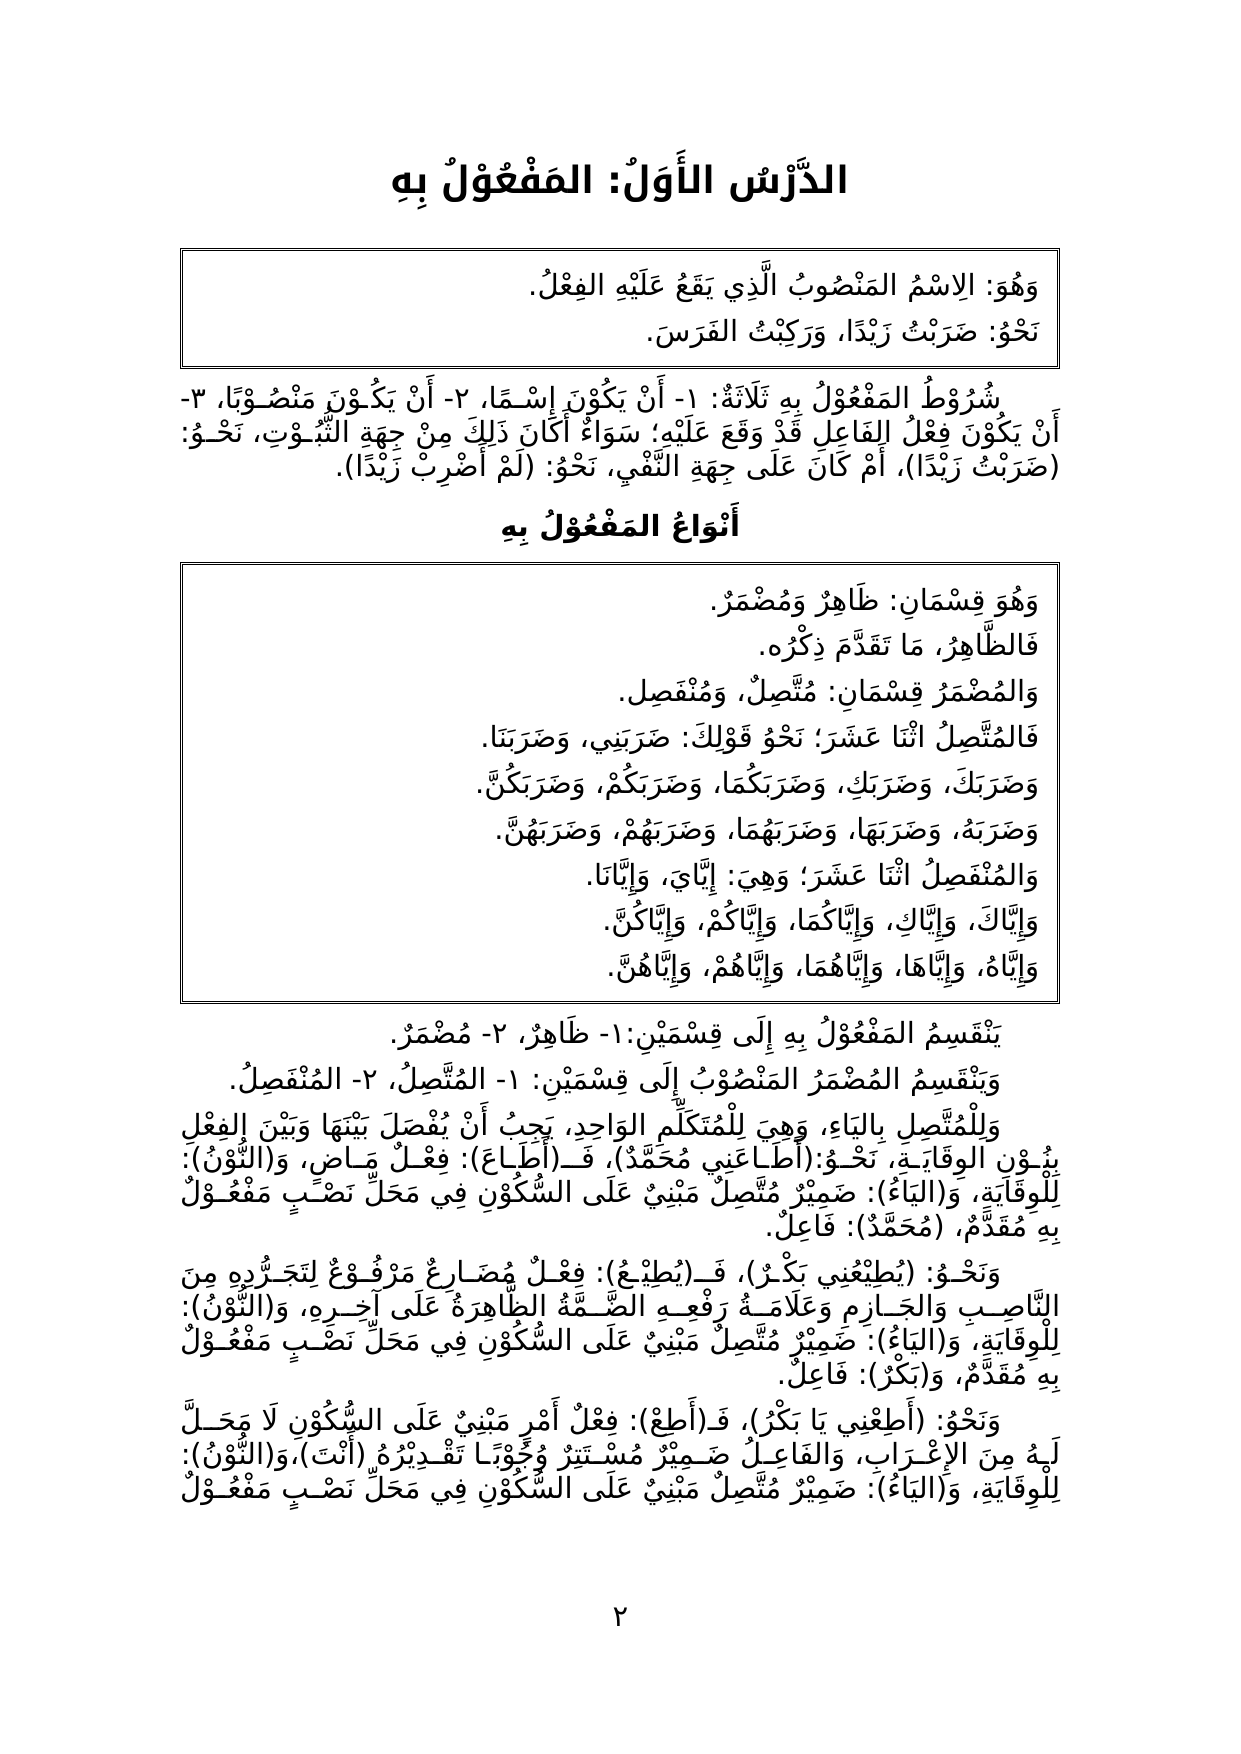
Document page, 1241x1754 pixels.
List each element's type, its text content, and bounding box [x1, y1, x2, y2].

text نَحْوُ: ضَرَبْتُ زَيْدًا، وَرَكِبْتُ الفَرَسَ. [183, 293, 1057, 366]
text وَإِيَّاهُ، وَإِيَّاهَا، وَإِيَّاهُمَا، وَإِيَّاهُمْ، وَإِيَّاهُنَّ. [183, 929, 1057, 1001]
subtitle الدَّرْسُ الأَوَلُ: المَفْعُوْلُ بِهِ [180, 146, 1060, 217]
text وَنَحْوُ: (أَطِعْنِي يَا بَكْرُ)، فَـ(أَطِعْ): فِعْلٌ أَمْرٍ مَبْنِيٌ عَلَى السُّكُوْنِ لَا مَحَلَّ لَهُ مِنَ الإِعْرَابِ، وَالفَاعِلُ ضَمِيْرٌ مُسْتَتِرٌ وُجُوْبًا تَقْدِيْرُهُ (أَنْتَ)،وَ(النُّوْنُ): لِلْوِقَايَةِ، وَ(اليَاءُ): ضَمِيْرٌ مُتَّصِلٌ مَبْنِيٌ عَلَى السُّكُوْنِ فِي مَحَلِّ نَصْبٍ مَفْعُوْلٌ بِهِ مُقَدَّمٌ، (يَا): حَرْفُ نِدَاءٍ، (بَكْرُ) مُنَادَى مَبْنِيٌ عَلَى الضَّمِّ لِأَنَّهُ مُفْرَدٌ عَلَمٌ فِي مَحَلِّ نَصْبٍ. [180, 1403, 1060, 1505]
text وَإِيَّاكَ، وَإِيَّاكِ، وَإِيَّاكُمَا، وَإِيَّاكُمْ، وَإِيَّاكُنَّ. [183, 883, 1057, 929]
text وَهُوَ: الِاسْمُ المَنْصُوبُ الَّذِي يَقَعُ عَلَيْهِ الفِعْلُ. [183, 251, 1057, 293]
text وَالمُضْمَرُ قِسْمَانِ: مُتَّصِلٌ، وَمُنْفَصِل. [183, 654, 1057, 699]
text فَالمُتَّصِلُ اثْنَا عَشَرَ؛ نَحْوُ قَوْلِكَ: ضَرَبَنِي، وَضَرَبَنَا. [183, 699, 1057, 745]
text وَلِلْمُتَّصِلِ بِاليَاءِ، وَهِيَ لِلْمُتَكَلِّمِ الوَاحِدِ، يَجِبُ أَنْ يُفْصَلَ بَيْنَهَا وَبَيْنَ الفِعْلِ بِنُوْنِ الوِقَايَةِ، نَحْوُ:(أَطَاعَنِي مُحَمَّدٌ)، فَـ(أَطَاعَ): فِعْلٌ مَاضٍ، وَ(النُّوْنُ): لِلْوِقَايَةِ، وَ(اليَاءُ): ضَمِيْرٌ مُتَّصِلٌ مَبْنِيٌ عَلَى السُّكُوْنِ فِي مَحَلِّ نَصْبٍ مَفْعُوْلٌ بِهِ مُقَدَّمٌ، (مُحَمَّدٌ): فَاعِلٌ. [180, 1108, 1060, 1244]
text وَهُوَ قِسْمَانِ: ظَاهِرٌ وَمُضْمَرٌ. [183, 565, 1057, 608]
text وَضَرَبَكَ، وَضَرَبَكِ، وَضَرَبَكُمَا، وَضَرَبَكُمْ، وَضَرَبَكُنَّ. [183, 745, 1057, 791]
text وَنَحْوُ: (يُطِيْعُنِي بَكْرٌ)، فَـ(يُطِيْعُ): فِعْلٌ مُضَارِعٌ مَرْفُوْعٌ لِتَجَرُّدِهِ مِنَ النَّاصِبِ وَالجَازِمِ وَعَلَامَةُ رَفْعِهِ الضَّمَّةُ الظَّاهِرَةُ عَلَى آخِرِهِ، وَ(النُّوْنُ): لِلْوِقَايَةِ، وَ(اليَاءُ): ضَمِيْرٌ مُتَّصِلٌ مَبْنِيٌ عَلَى السُّكُوْنِ فِي مَحَلِّ نَصْبٍ مَفْعُوْلٌ بِهِ مُقَدَّمٌ، وَ(بَكْرٌ): فَاعِلٌ. [180, 1256, 1060, 1391]
text وَيَنْقَسِمُ المُضْمَرُ المَنْصُوْبُ إِلَى قِسْمَيْنِ: ١- المُتَّصِلُ، ٢- المُنْفَصِلُ. [180, 1062, 1060, 1096]
subtitle أَنْوَاعُ المَفْعُوْلُ بِهِ [180, 510, 1060, 544]
text يَنْقَسِمُ المَفْعُوْلُ بِهِ إِلَى قِسْمَيْنِ:١- ظَاهِرٌ، ٢- مُضْمَرٌ. [180, 1016, 1060, 1050]
text وَضَرَبَهُ، وَضَرَبَهَا، وَضَرَبَهُمَا، وَضَرَبَهُمْ، وَضَرَبَهُنَّ. [183, 791, 1057, 837]
text شُرُوْطُ المَفْعُوْلُ بِهِ ثَلَاثَةٌ: ١- أَنْ يَكُوْنَ إِسْمًا، ٢- أَنْ يَكُوْنَ مَنْصُوْبًا، ٣- أَنْ يَكُوْنَ فِعْلُ الفَاعِلِ قَدْ وَقَعَ عَلَيْهِ؛ سَوَاءٌ أَكَانَ ذَلِكَ مِنْ جِهَةِ الثُّبُوْتِ، نَحْوُ: (ضَرَبْتُ زَيْدًا)، أَمْ كَانَ عَلَى جِهَةِ النَّفْيِ، نَحْوُ: (لَمْ أَضْرِبْ زَيْدًا). [180, 381, 1060, 483]
text وَالمُنْفَصِلُ اثْنَا عَشَرَ؛ وَهِيَ: إِيَّايَ، وَإِيَّانَا. [183, 837, 1057, 883]
text فَالظَّاهِرُ، مَا تَقَدَّمَ ذِكْرُه. [183, 608, 1057, 654]
